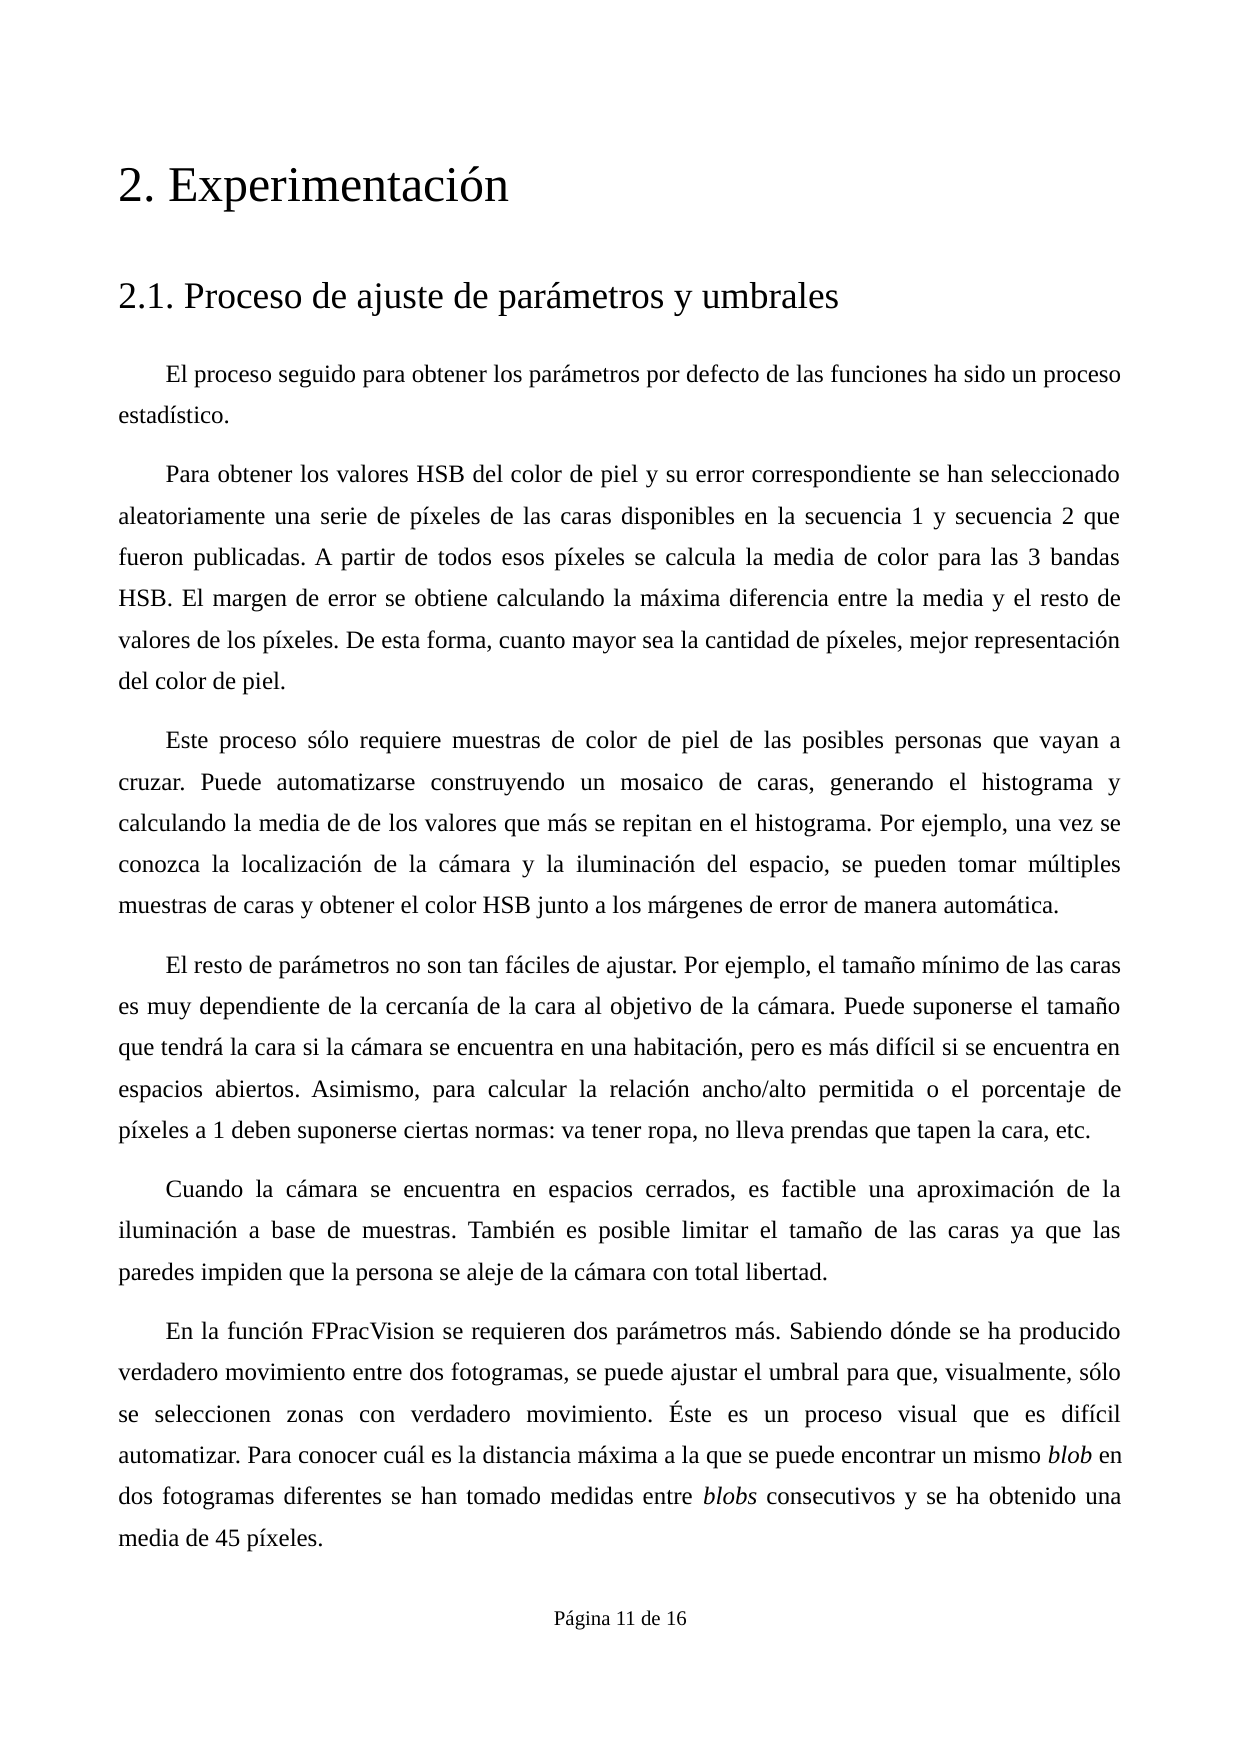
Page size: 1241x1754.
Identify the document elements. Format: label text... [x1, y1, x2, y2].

text Este proceso sólo requiere muestras de color de piel de las posibles personas que vayan a cruzar. Puede automatizarse construyendo un mosaico de caras, generando el histograma y calculando la media de de los valores que más se repitan en el histograma. Por ejemplo, una vez se conozca la localización de la cámara y la iluminación del espacio, se pueden tomar múltiples muestras de caras y obtener el color HSB junto a los márgenes de error de manera automática. [118, 716, 1122, 922]
text El proceso seguido para obtener los parámetros por defecto de las funciones ha sido un proceso estadístico. [118, 349, 1122, 432]
text Para obtener los valores HSB del color de piel y su error correspondiente se han seleccionado aleatoriamente una serie de píxeles de las caras disponibles en la secuencia 1 y secuencia 2 que fueron publicadas. A partir de todos esos píxeles se calcula la media de color para las 3 bandas HSB. El margen de error se obtiene calculando la máxima diferencia entre la media y el resto de valores de los píxeles. De esta forma, cuanto mayor sea la cantidad de píxeles, mejor representación del color de piel. [118, 450, 1122, 698]
subtitle 2.1. Proceso de ajuste de parámetros y umbrales [118, 273, 1122, 316]
text En la función FPracVision se requieren dos parámetros más. Sabiendo dónde se ha producido verdadero movimiento entre dos fotogramas, se puede ajustar el umbral para que, visualmente, sólo se seleccionen zonas con verdadero movimiento. Éste es un proceso visual que es difícil automatizar. Para conocer cuál es la distancia máxima a la que se puede encontrar un mismo blob en dos fotogramas diferentes se han tomado medidas entre blobs consecutivos y se ha obtenido una media de 45 píxeles. [118, 1306, 1122, 1554]
text Cuando la cámara se encuentra en espacios cerrados, es factible una aproximación de la iluminación a base de muestras. También es posible limitar el tamaño de las caras ya que las paredes impiden que la persona se aleje de la cámara con total libertad. [118, 1164, 1122, 1288]
subtitle 2. Experimentación [118, 155, 1122, 212]
text El resto de parámetros no son tan fáciles de ajustar. Por ejemplo, el tamaño mínimo de las caras es muy dependiente de la cercanía de la cara al objetivo de la cámara. Puede suponerse el tamaño que tendrá la cara si la cámara se encuentra en una habitación, pero es más difícil si se encuentra en espacios abiertos. Asimismo, para calcular la relación ancho/alto permitida o el porcentaje de píxeles a 1 deben suponerse ciertas normas: va tener ropa, no lleva prendas que tapen la cara, etc. [118, 940, 1122, 1147]
